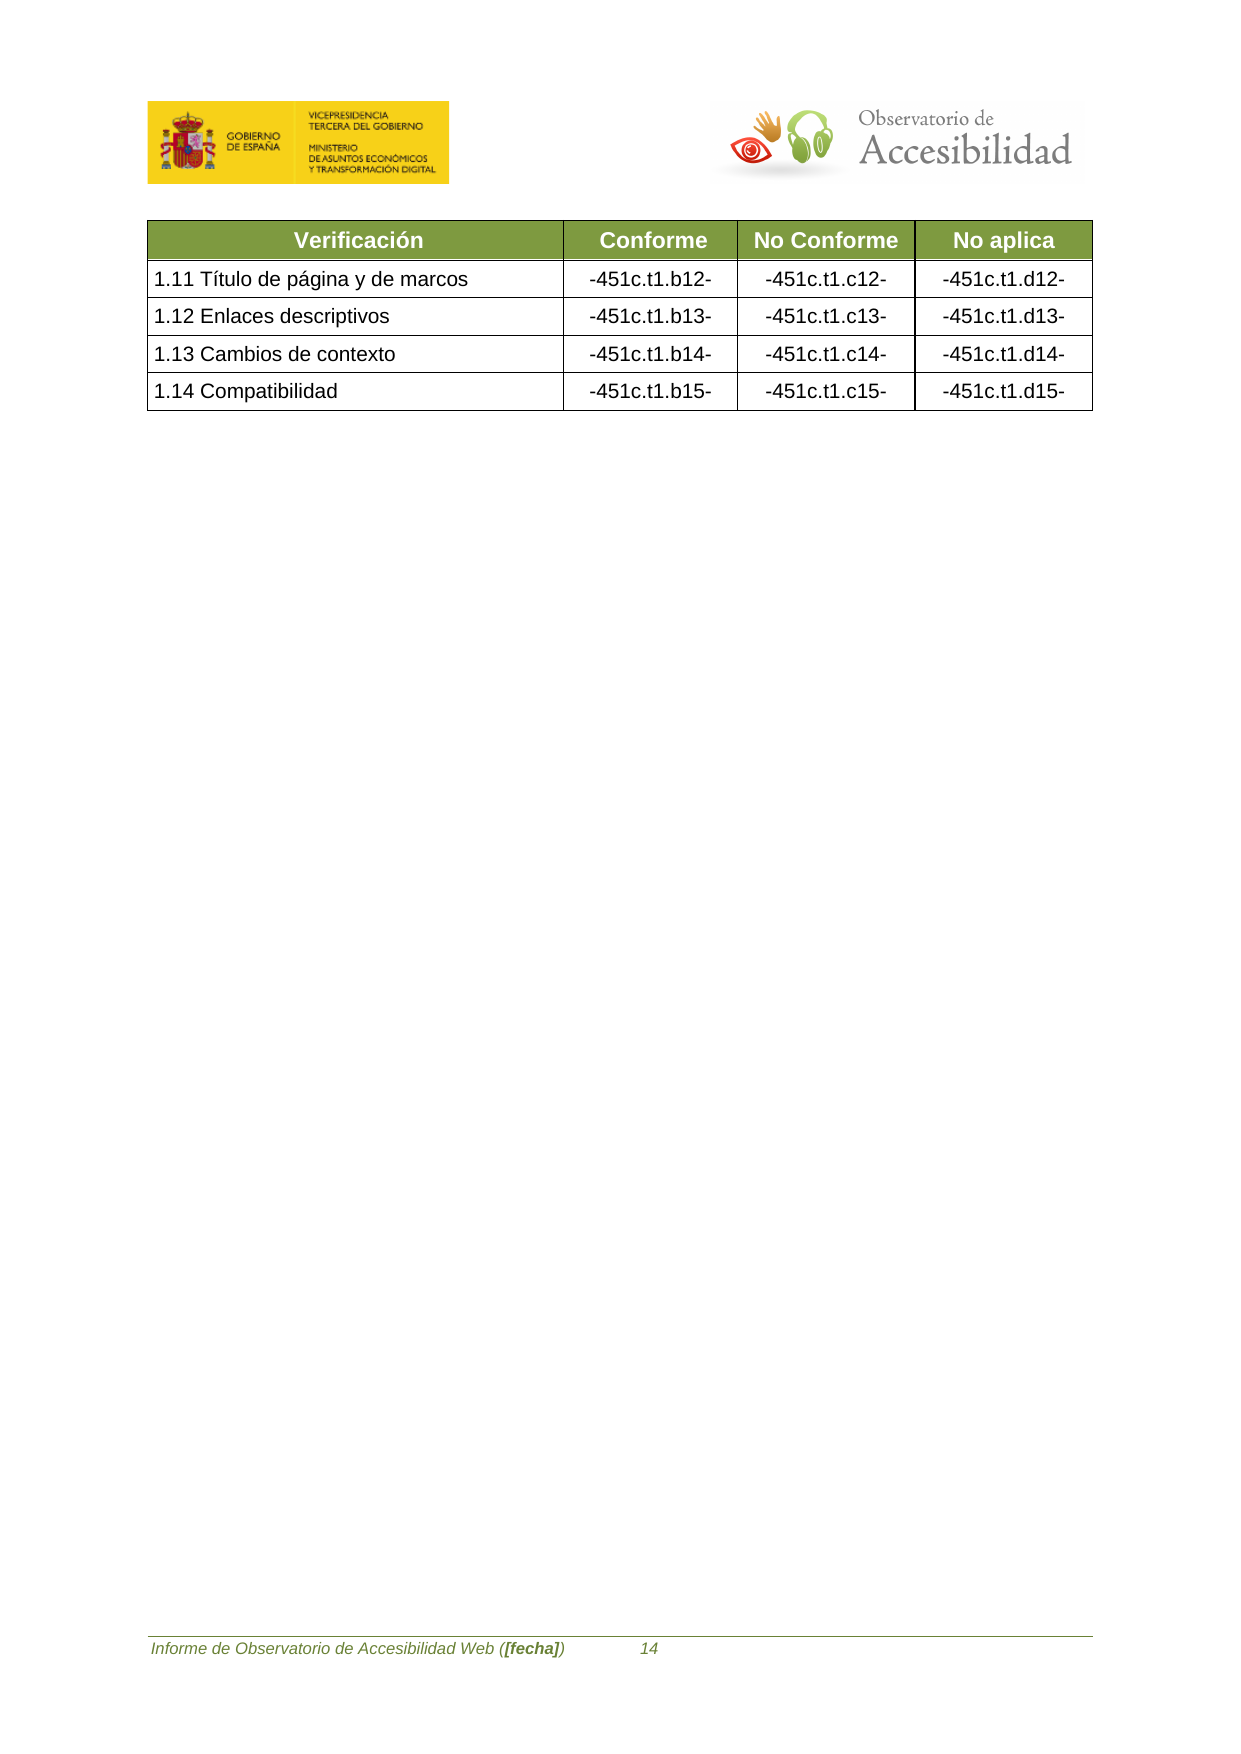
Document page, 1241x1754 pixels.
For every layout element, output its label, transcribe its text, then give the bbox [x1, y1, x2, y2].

picture [710, 101, 1086, 184]
table_cell -451c.t1.d13- [916, 298, 1092, 334]
table_cell -451c.t1.b12- [564, 261, 737, 297]
table_cell -451c.t1.d12- [916, 261, 1092, 297]
table_cell -451c.t1.c13- [738, 298, 914, 334]
table_cell -451c.t1.b14- [564, 336, 737, 372]
table_header Verificación [148, 221, 563, 259]
table_cell 1.12 Enlaces descriptivos [148, 298, 563, 334]
table_cell 1.13 Cambios de contexto [148, 336, 563, 372]
table_cell 1.11 Título de página y de marcos [148, 261, 563, 297]
table_cell -451c.t1.c15- [738, 373, 914, 409]
table_cell -451c.t1.b15- [564, 373, 737, 409]
table_cell -451c.t1.d15- [916, 373, 1092, 409]
table_header No aplica [916, 221, 1092, 259]
table_cell -451c.t1.b13- [564, 298, 737, 334]
table_header No Conforme [738, 221, 914, 259]
table_cell -451c.t1.d14- [916, 336, 1092, 372]
table_cell -451c.t1.c14- [738, 336, 914, 372]
table_cell 1.14 Compatibilidad [148, 373, 563, 409]
picture [147, 101, 450, 184]
table_header Conforme [564, 221, 737, 259]
table_cell -451c.t1.c12- [738, 261, 914, 297]
